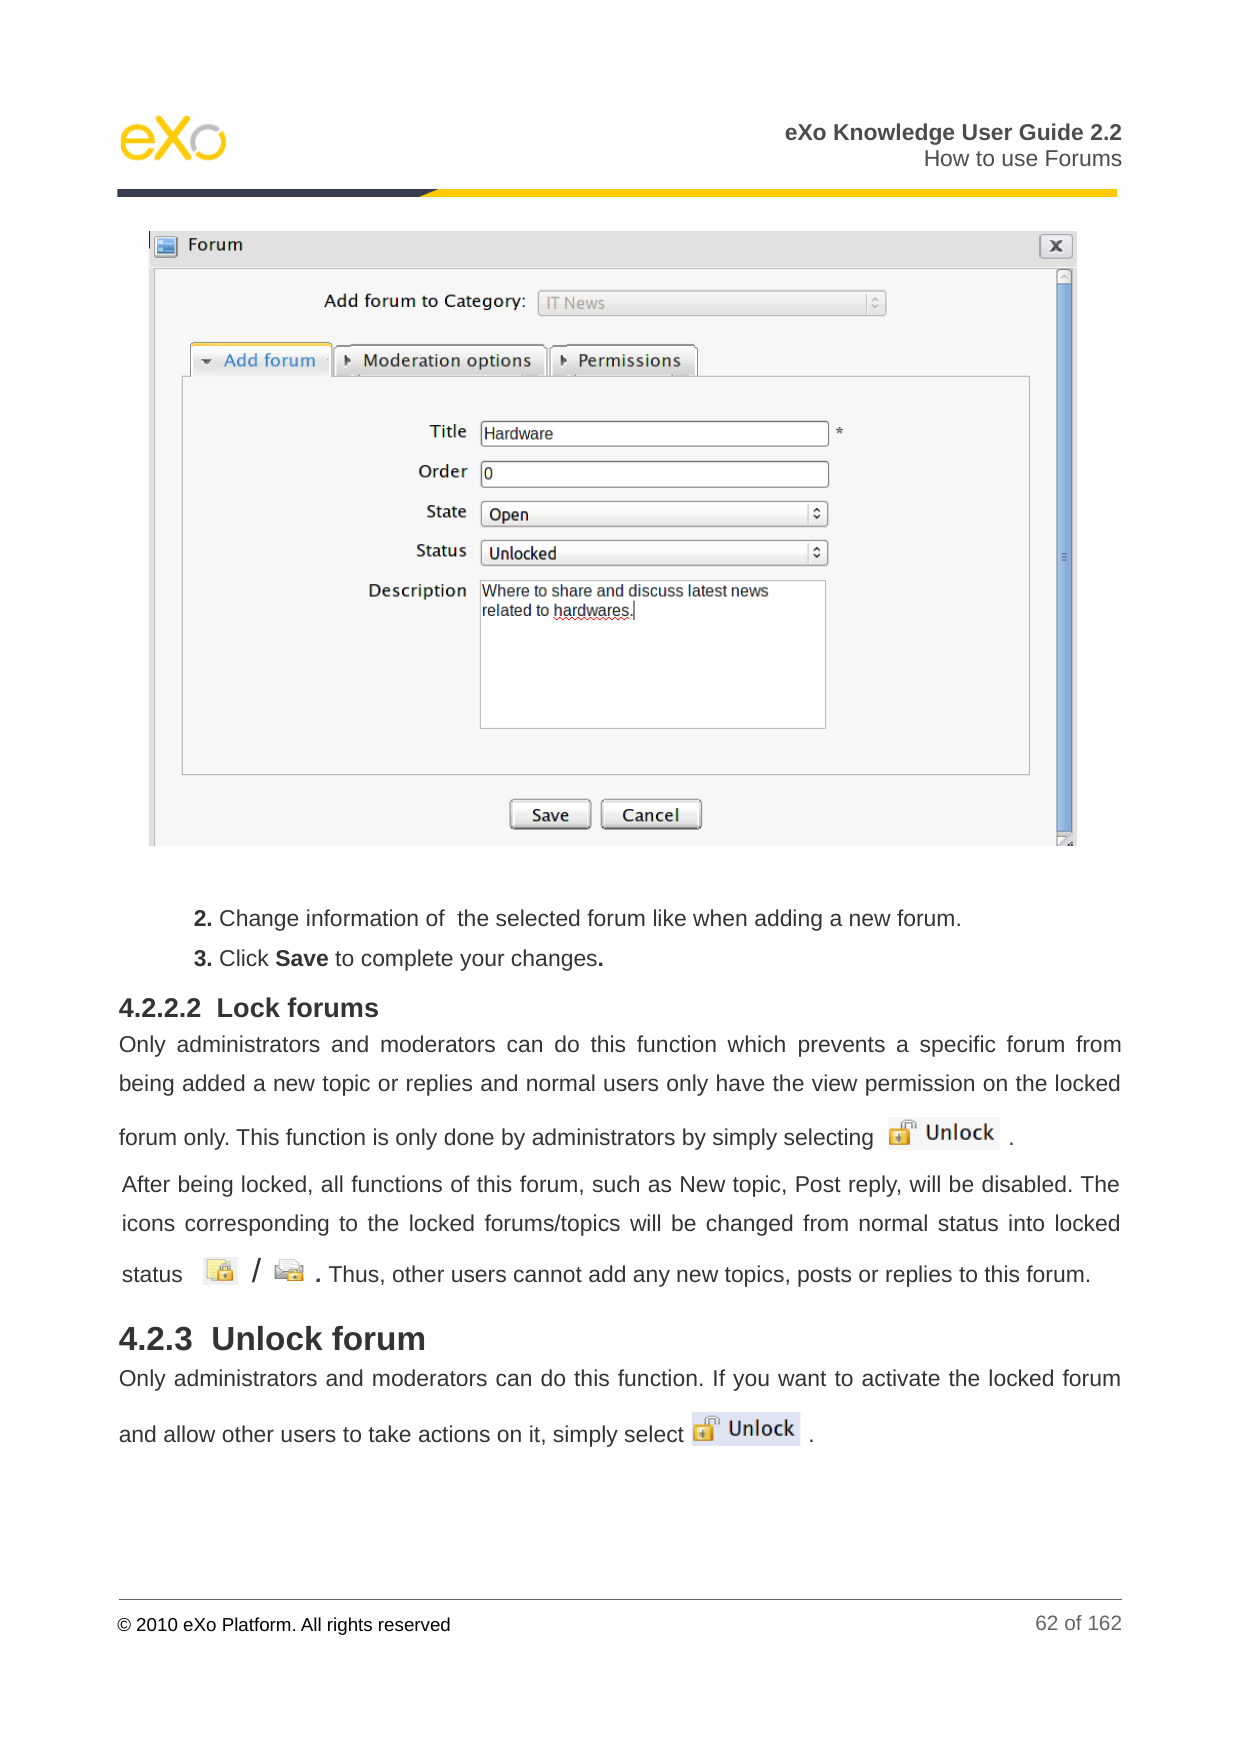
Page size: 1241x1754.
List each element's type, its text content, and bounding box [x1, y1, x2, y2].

picture [268, 1257, 309, 1286]
picture [203, 1257, 238, 1285]
text After being locked, all functions of this forum, such as New topic, Post reply, will be disabled. The icons corresponding to the locked forums/topics will be changed from normal status into locked status /. Thus, other users cannot add any new topics, posts or replies to this forum. [122, 1171, 1122, 1293]
list 3. Click Save to complete your changes. [156, 945, 1122, 971]
text Only administrators and moderators can do this function. If you want to activate the locked forum and allow other users to take actions on it, simply select. [118, 1365, 1122, 1453]
list 2. Change information of the selected forum like when adding a new forum. [156, 905, 1122, 932]
subtitle Unlock forum [118, 1319, 1122, 1358]
text Only administrators and moderators can do this function which prevents a specific forum from being added a new topic or replies and normal users only have the view permission on the locked forum only. This function is only done by administrators by simply selecting . [118, 1031, 1122, 1157]
picture [148, 231, 1077, 846]
subtitle Lock forums [118, 992, 1122, 1023]
picture [888, 1117, 1001, 1150]
picture [691, 1412, 801, 1446]
picture [117, 189, 1118, 197]
picture [120, 115, 227, 161]
